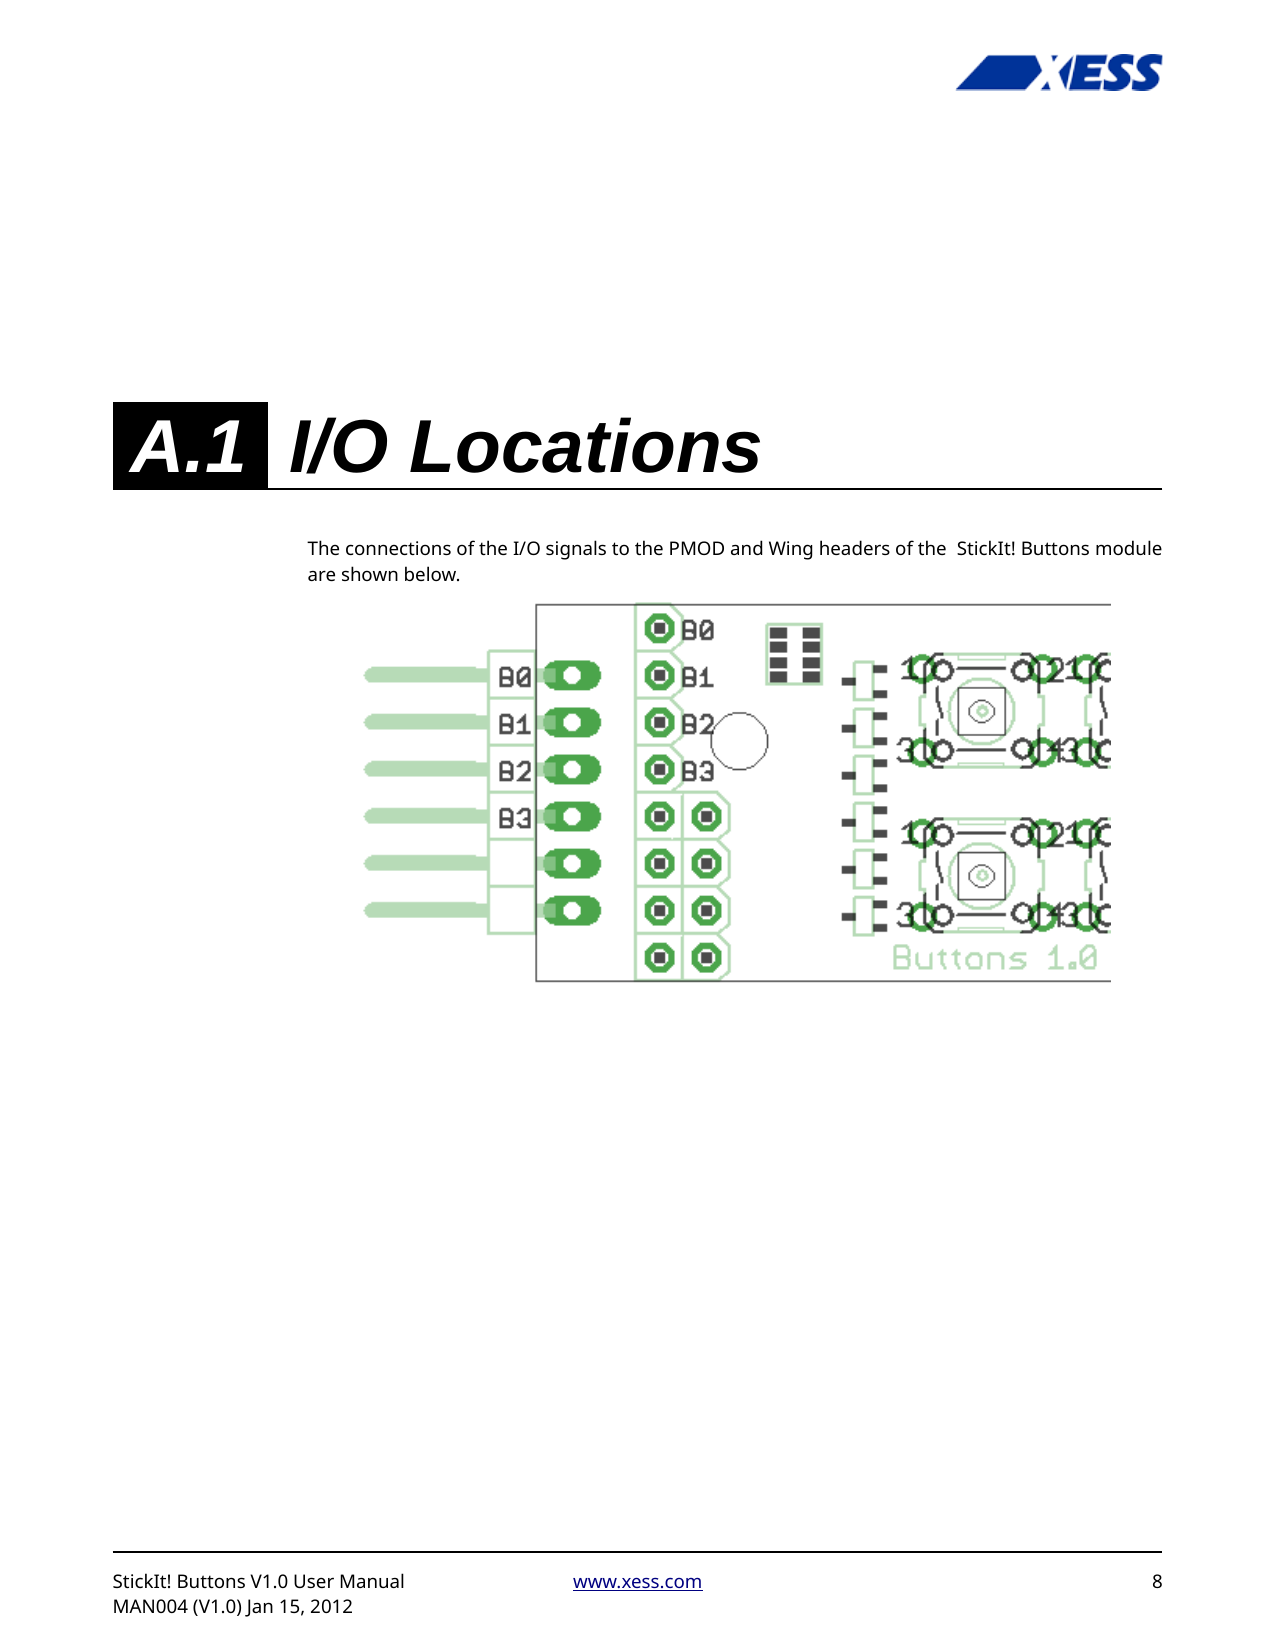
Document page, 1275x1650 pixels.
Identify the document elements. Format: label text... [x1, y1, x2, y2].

picture [359, 598, 1111, 987]
text The connections of the I/O signals to the PMOD and Wing headers of the StickIt! Buttons module are shown below. [307, 535, 1162, 586]
picture [955, 54, 1163, 91]
subtitle I/O Locations [268, 402, 1162, 488]
